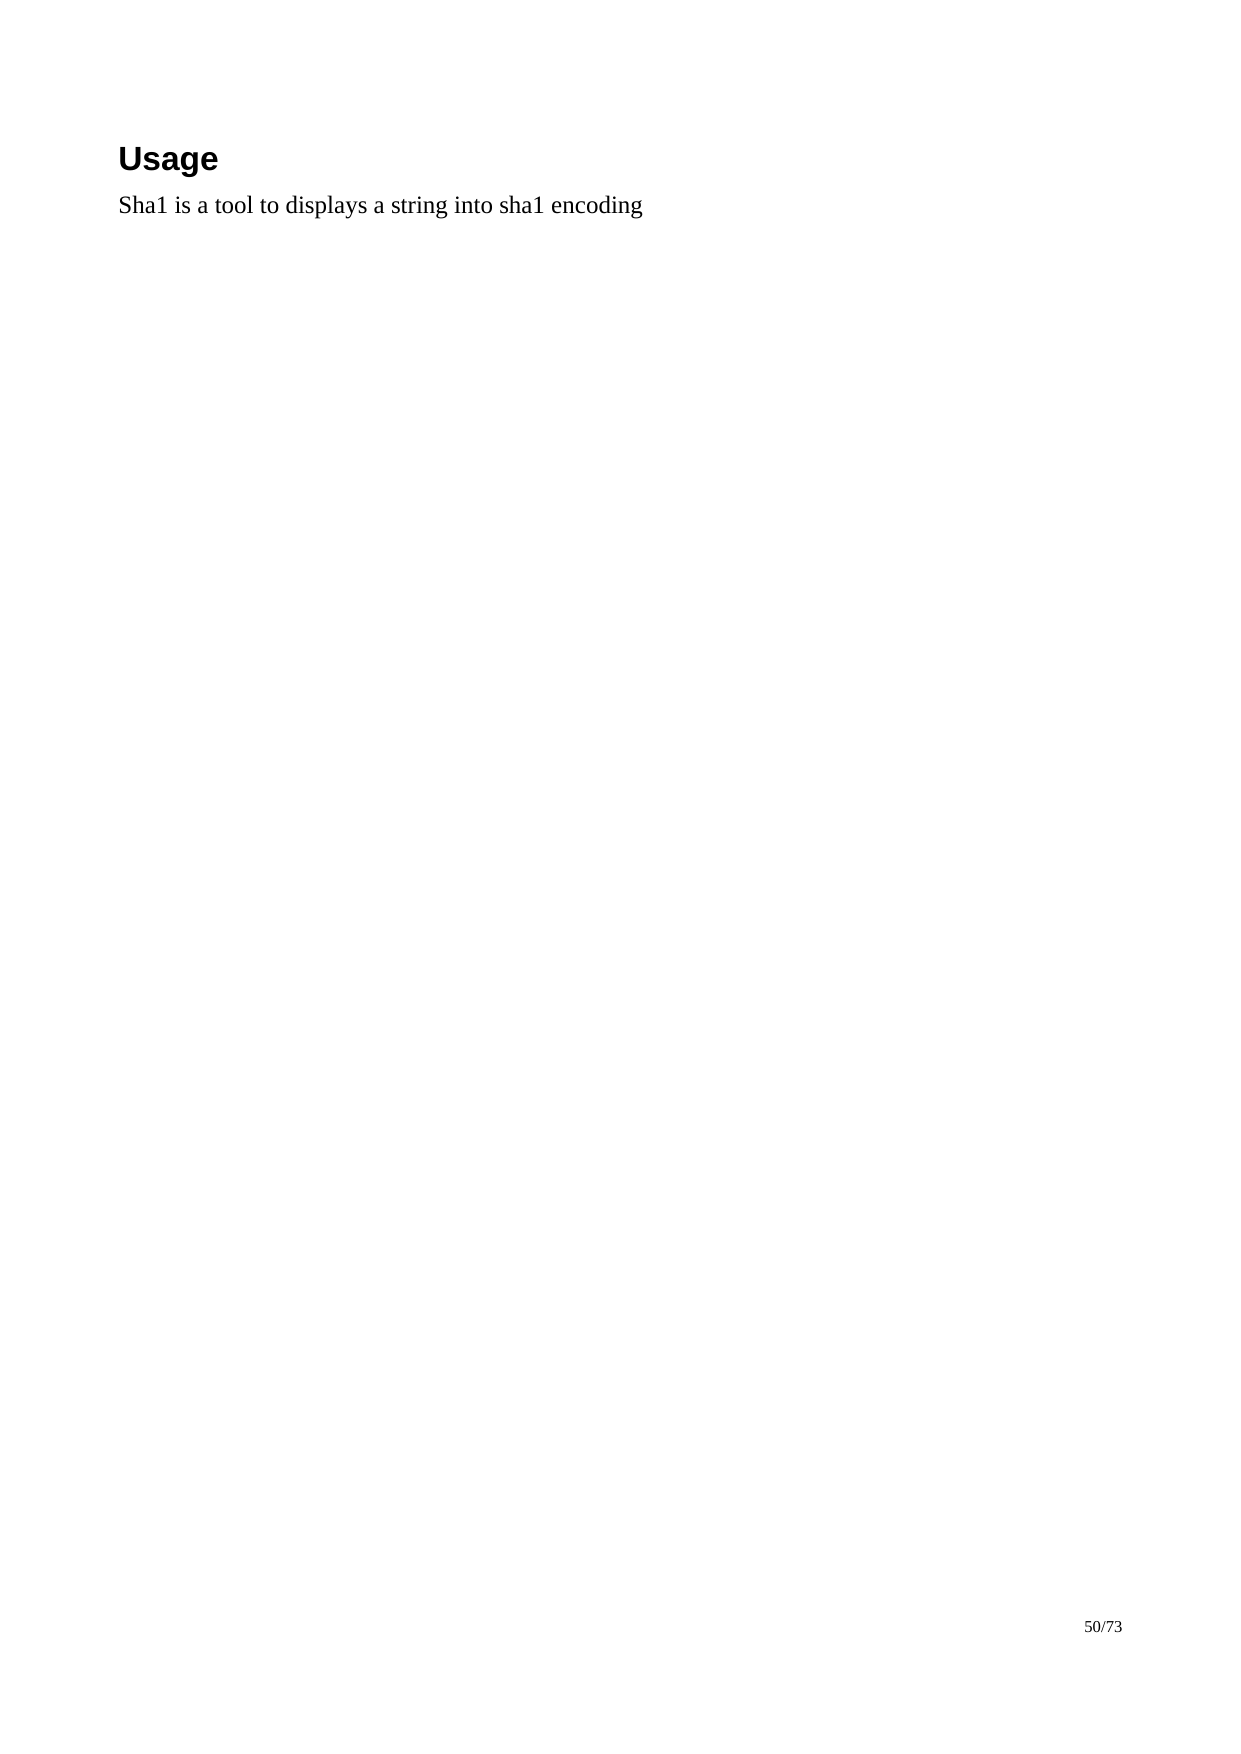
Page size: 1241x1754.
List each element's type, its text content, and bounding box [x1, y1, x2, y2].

subtitle Usage [118, 139, 1122, 178]
text Sha1 is a tool to displays a string into sha1 encoding [118, 190, 1122, 219]
